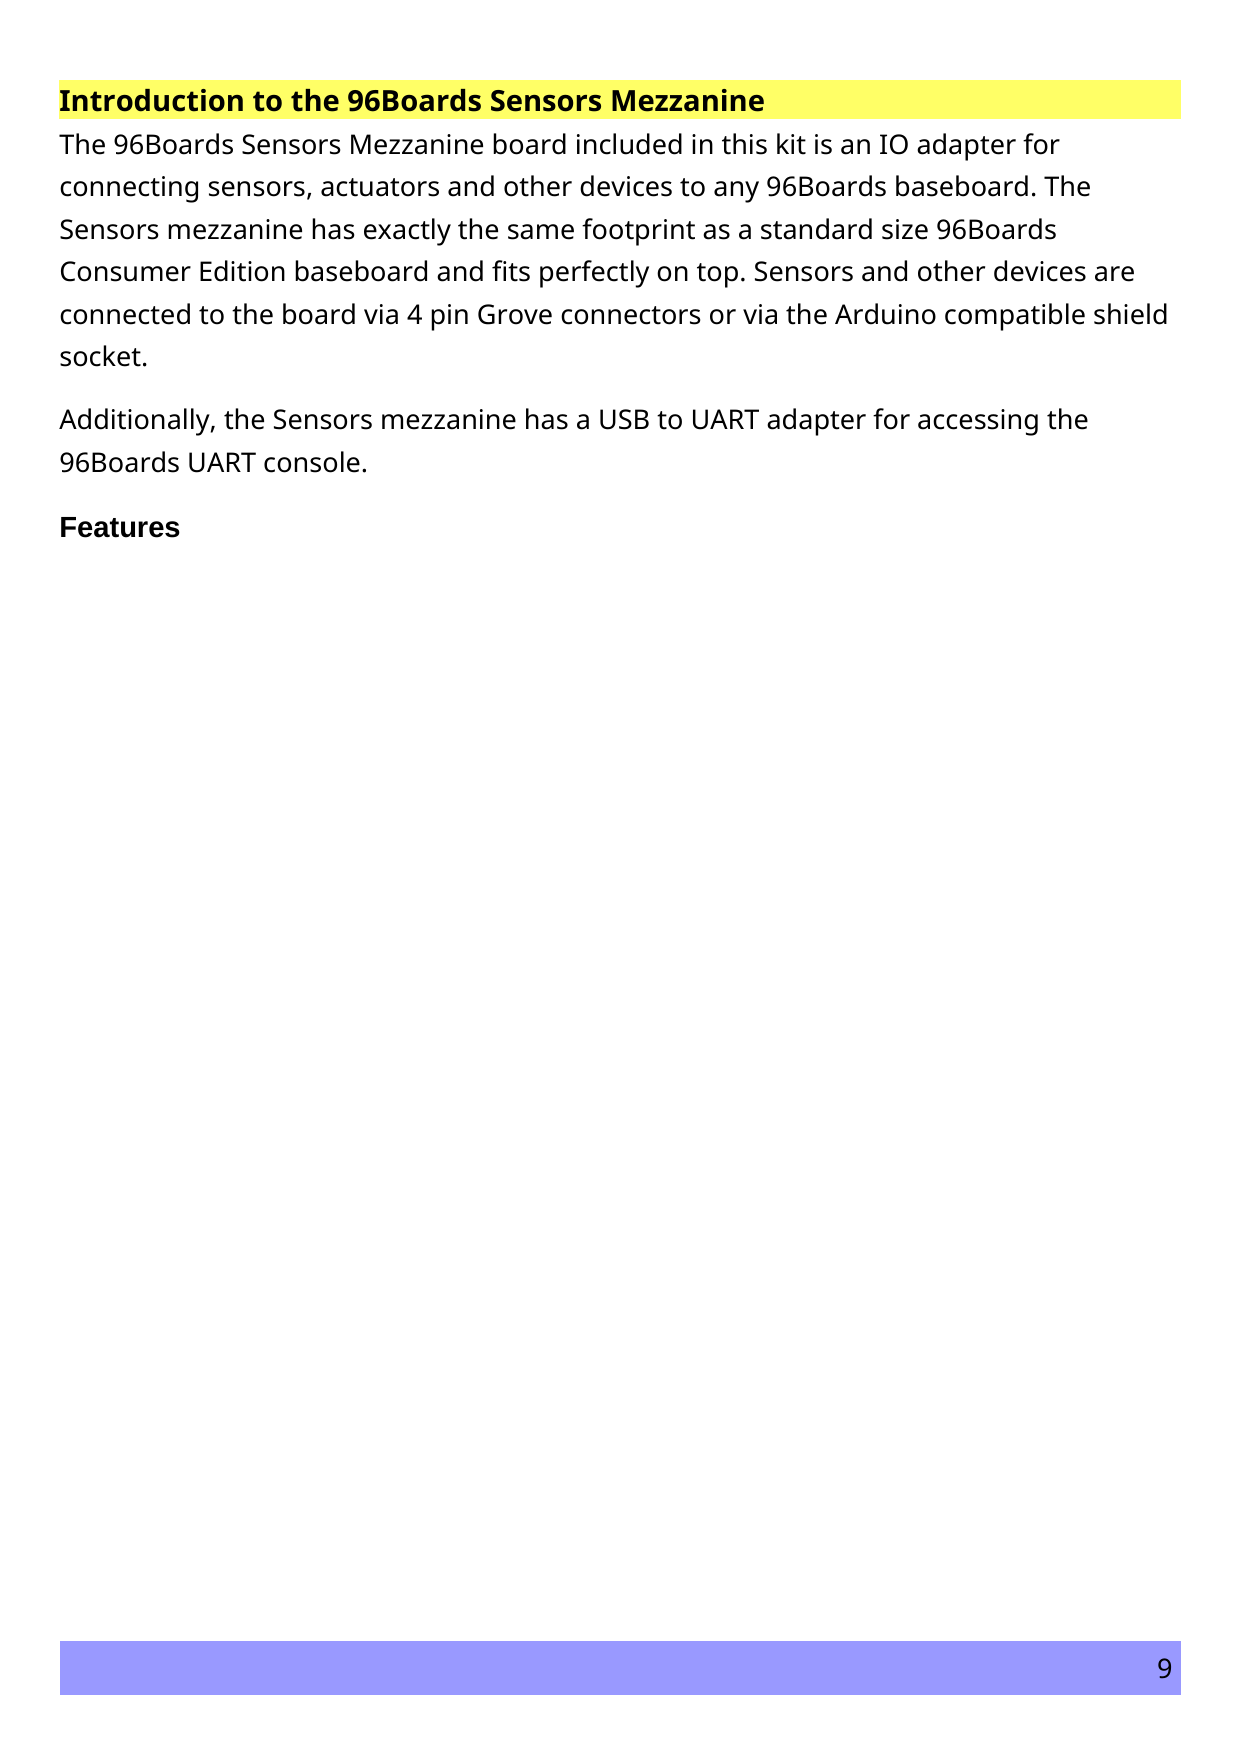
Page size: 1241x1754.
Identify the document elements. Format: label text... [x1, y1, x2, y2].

text Features [59, 511, 1181, 543]
text The 96Boards Sensors Mezzanine board included in this kit is an IO adapter for connecting sensors, actuators and other devices to any 96Boards baseboard. The Sensors mezzanine has exactly the same footprint as a standard size 96Boards Consumer Edition baseboard and fits perfectly on top. Sensors and other devices are connected to the board via 4 pin Grove connectors or via the Arduino compatible shield socket. [59, 126, 1181, 374]
text Additionally, the Sensors mezzanine has a USB to UART adapter for accessing the 96Boards UART console. [59, 401, 1181, 480]
subtitle Introduction to the 96Boards Sensors Mezzanine [59, 80, 1181, 119]
